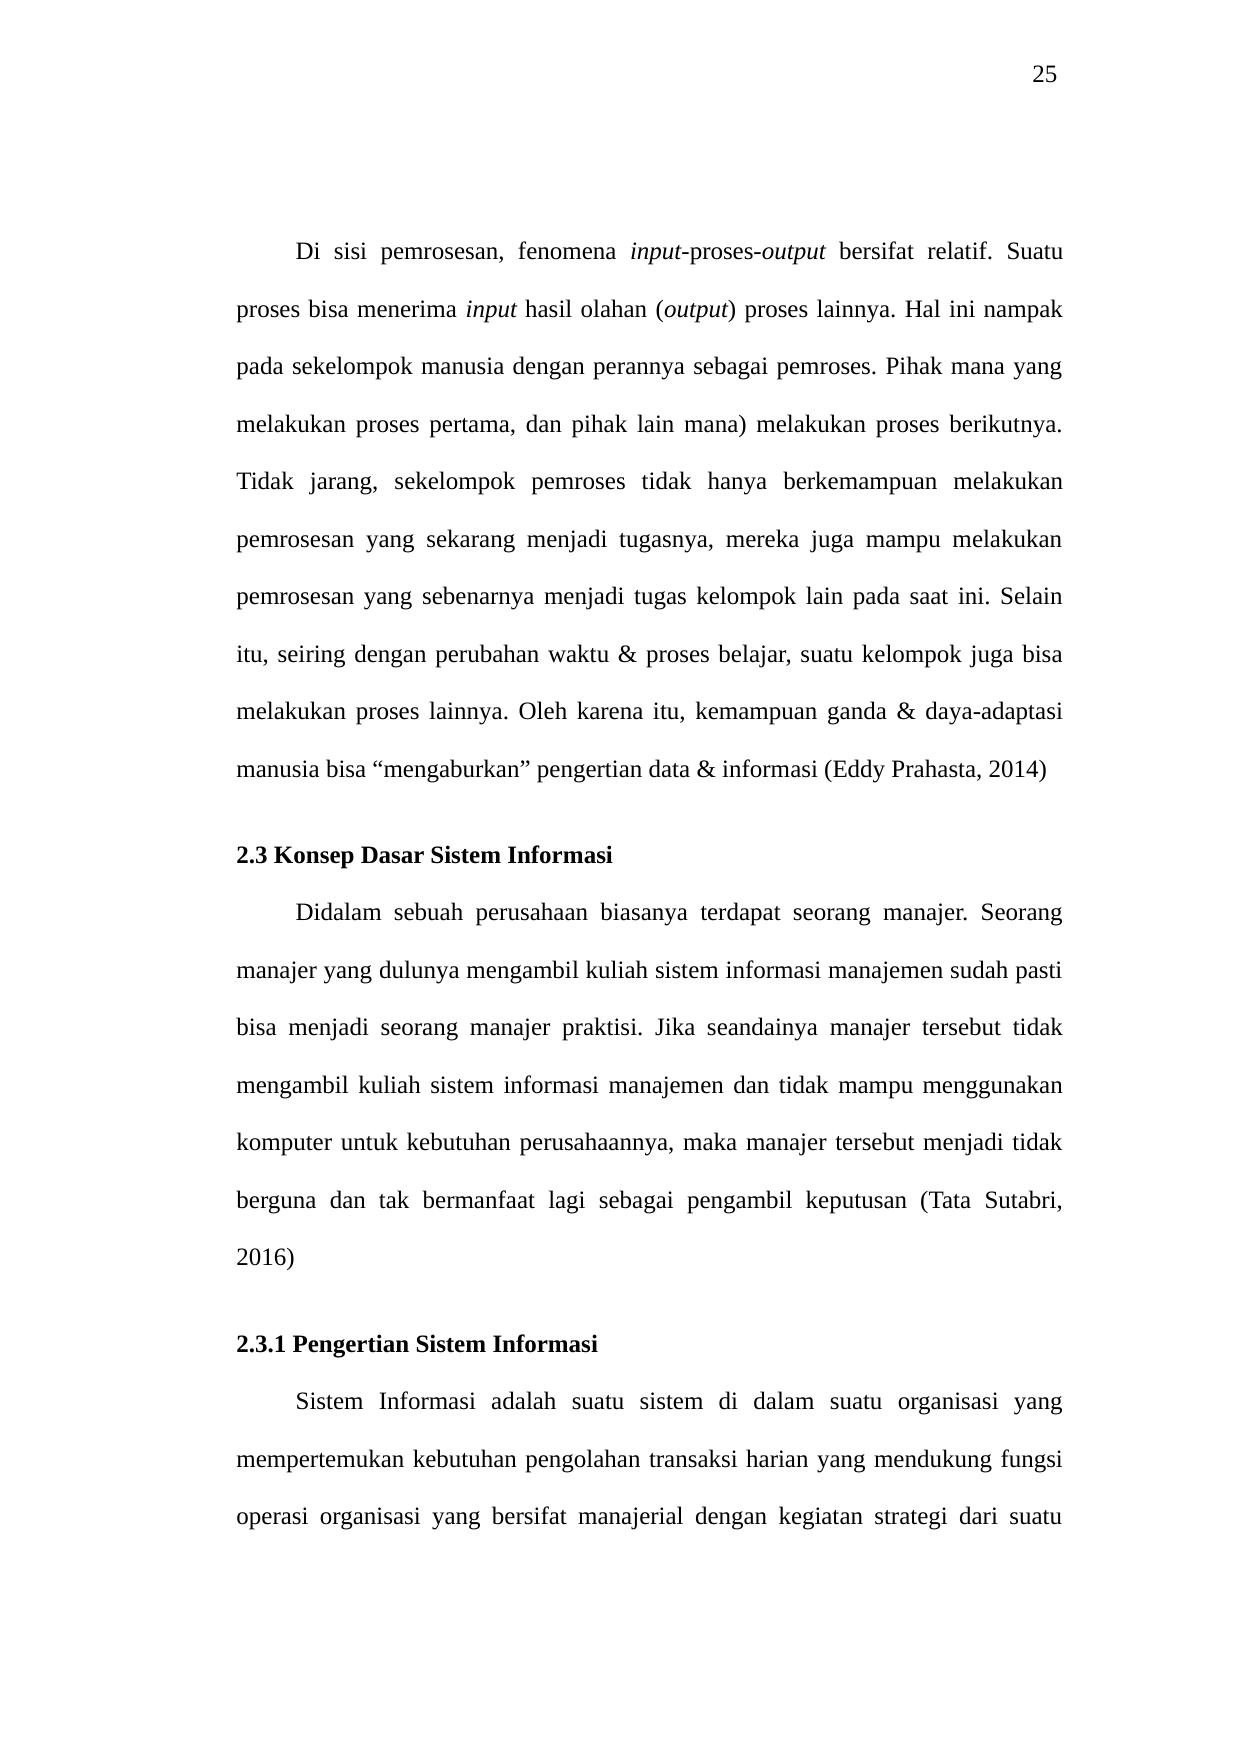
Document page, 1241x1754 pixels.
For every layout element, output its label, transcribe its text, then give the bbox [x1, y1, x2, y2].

text Didalam sebuah perusahaan biasanya terdapat seorang manajer. Seorang manajer yang dulunya mengambil kuliah sistem informasi manajemen sudah pasti bisa menjadi seorang manajer praktisi. Jika seandainya manajer tersebut tidak mengambil kuliah sistem informasi manajemen dan tidak mampu menggunakan komputer untuk kebutuhan perusahaannya, maka manajer tersebut menjadi tidak berguna dan tak bermanfaat lagi sebagai pengambil keputusan (Tata Sutabri, 2016) [236, 897, 1063, 1271]
text Sistem Informasi adalah suatu sistem di dalam suatu organisasi yang mempertemukan kebutuhan pengolahan transaksi harian yang mendukung fungsi operasi organisasi yang bersifat manajerial dengan kegiatan strategi dari suatu [236, 1386, 1063, 1530]
text Di sisi pemrosesan, fenomena input-proses-output bersifat relatif. Suatu proses bisa menerima input hasil olahan (output) proses lainnya. Hal ini nampak pada sekelompok manusia dengan perannya sebagai pemroses. Pihak mana yang melakukan proses pertama, dan pihak lain mana) melakukan proses berikutnya. Tidak jarang, sekelompok pemroses tidak hanya berkemampuan melakukan pemrosesan yang sekarang menjadi tugasnya, mereka juga mampu melakukan pemrosesan yang sebenarnya menjadi tugas kelompok lain pada saat ini. Selain itu, seiring dengan perubahan waktu & proses belajar, suatu kelompok juga bisa melakukan proses lainnya. Oleh karena itu, kemampuan ganda & daya-adaptasi manusia bisa “mengaburkan” pengertian data & informasi (Eddy Prahasta, 2014) [236, 236, 1063, 782]
subtitle 2.3.1 Pengertian Sistem Informasi [236, 1329, 1063, 1357]
subtitle 2.3 Konsep Dasar Sistem Informasi [236, 840, 1063, 869]
